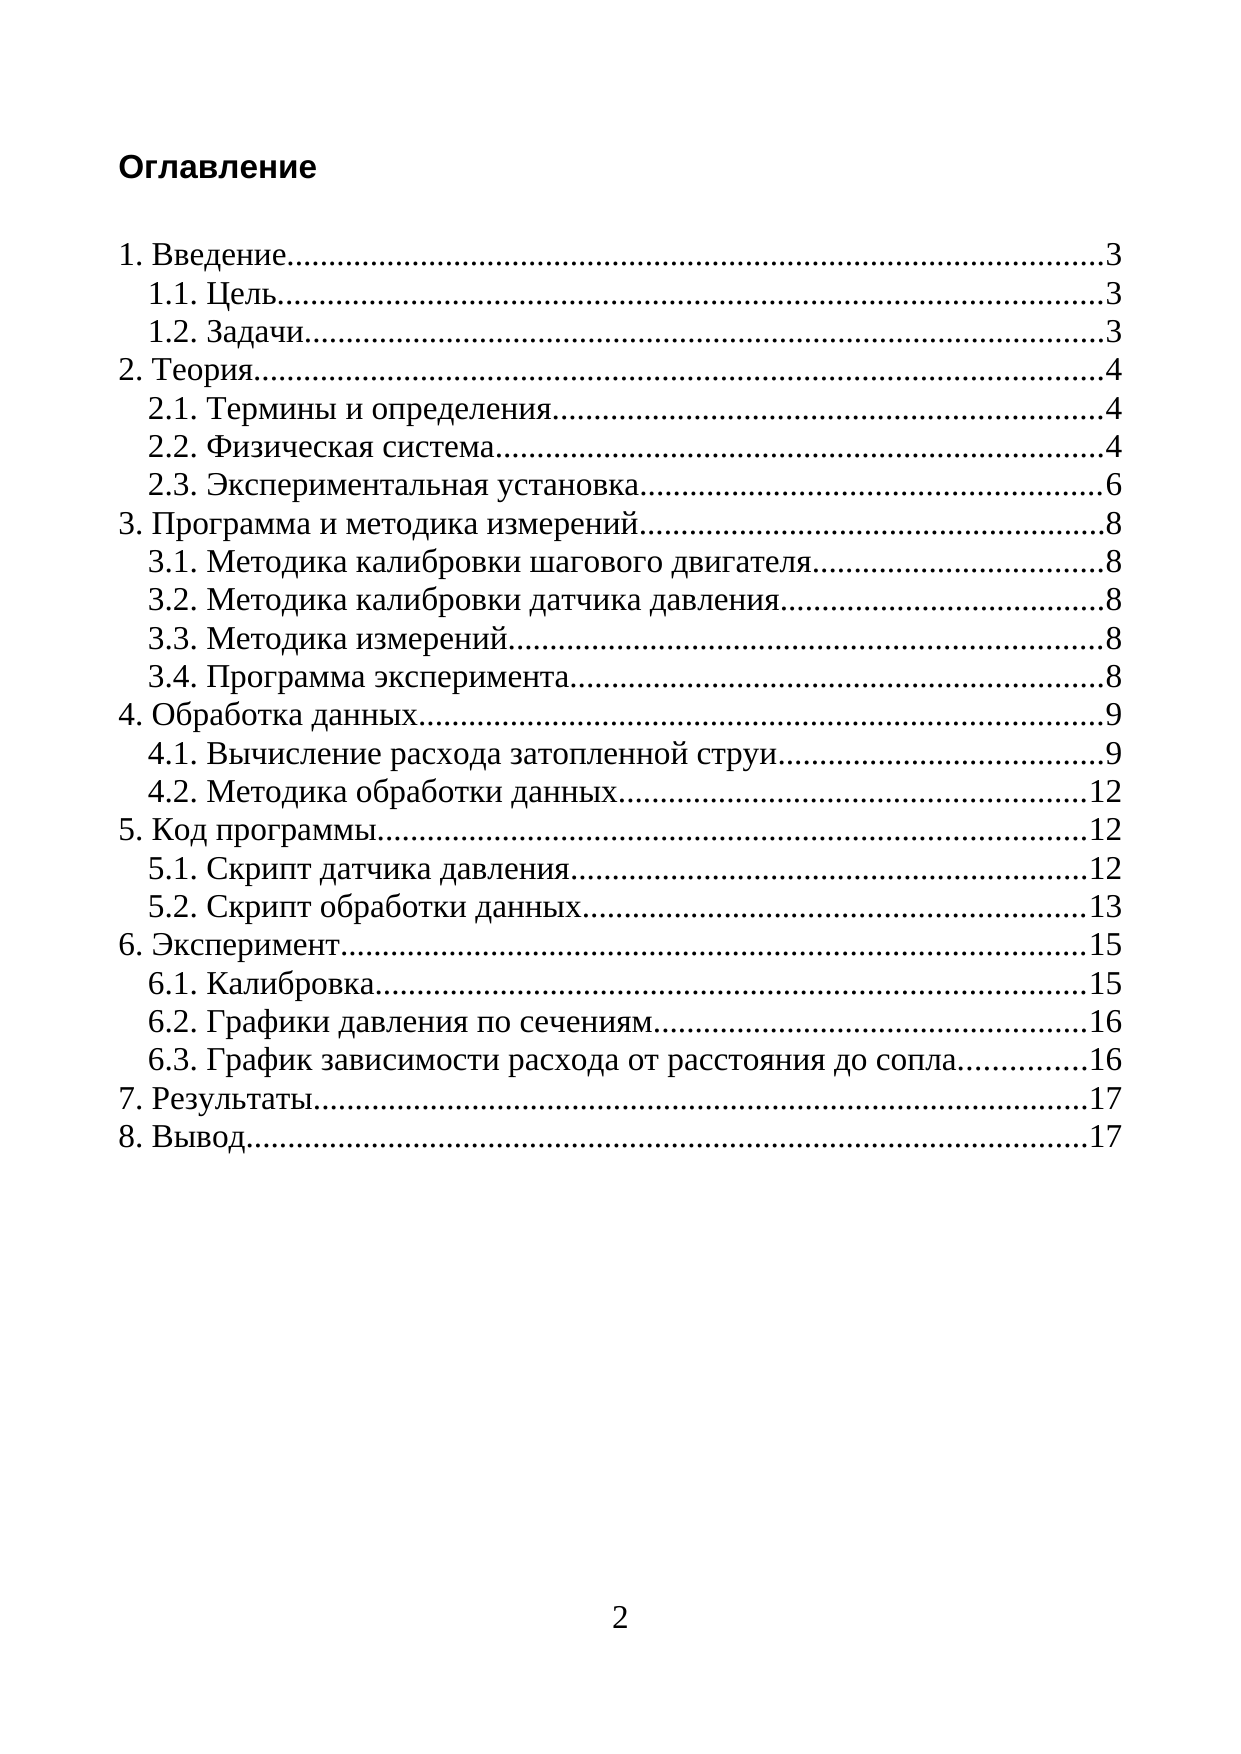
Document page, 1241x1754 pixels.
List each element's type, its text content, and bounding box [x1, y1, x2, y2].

text 2.3. Экспериментальная установка 6 [148, 465, 1122, 503]
text 3.2. Методика калибровки датчика давления 8 [148, 580, 1122, 618]
text 5. Код программы 12 [118, 810, 1122, 848]
text 3. Программа и методика измерений 8 [118, 503, 1122, 541]
text 4.1. Вычисление расхода затопленной струи 9 [148, 733, 1122, 771]
text 1.2. Задачи 3 [148, 311, 1122, 350]
text 2.2. Физическая система 4 [148, 426, 1122, 465]
subtitle Оглавление [118, 148, 1122, 186]
text 7. Результаты. 17 [118, 1078, 1122, 1116]
text 5.1. Скрипт датчика давления 12 [148, 848, 1122, 886]
text 3.3. Методика измерений 8 [148, 618, 1122, 656]
text 8. Вывод 17 [118, 1116, 1122, 1155]
text 3.1. Методика калибровки шагового двигателя 8 [148, 541, 1122, 580]
text 1.1. Цель 3 [148, 273, 1122, 311]
text 6.3. График зависимости расхода от расстояния до сопла. 16 [148, 1040, 1122, 1078]
text 4. Обработка данных 9 [118, 695, 1122, 733]
text 6.1. Калибровка 15 [148, 963, 1122, 1001]
text 4.2. Методика обработки данных 12 [148, 771, 1122, 810]
text 6.2. Графики давления по сечениям 16 [148, 1001, 1122, 1040]
text 5.2. Скрипт обработки данных 13 [148, 886, 1122, 925]
text 1. Введение 3 [118, 235, 1122, 273]
text 3.4. Программа эксперимента 8 [148, 656, 1122, 695]
text 2.1. Термины и определения. 4 [148, 388, 1122, 426]
text 2. Теория 4 [118, 350, 1122, 388]
text 6. Эксперимент 15 [118, 925, 1122, 963]
